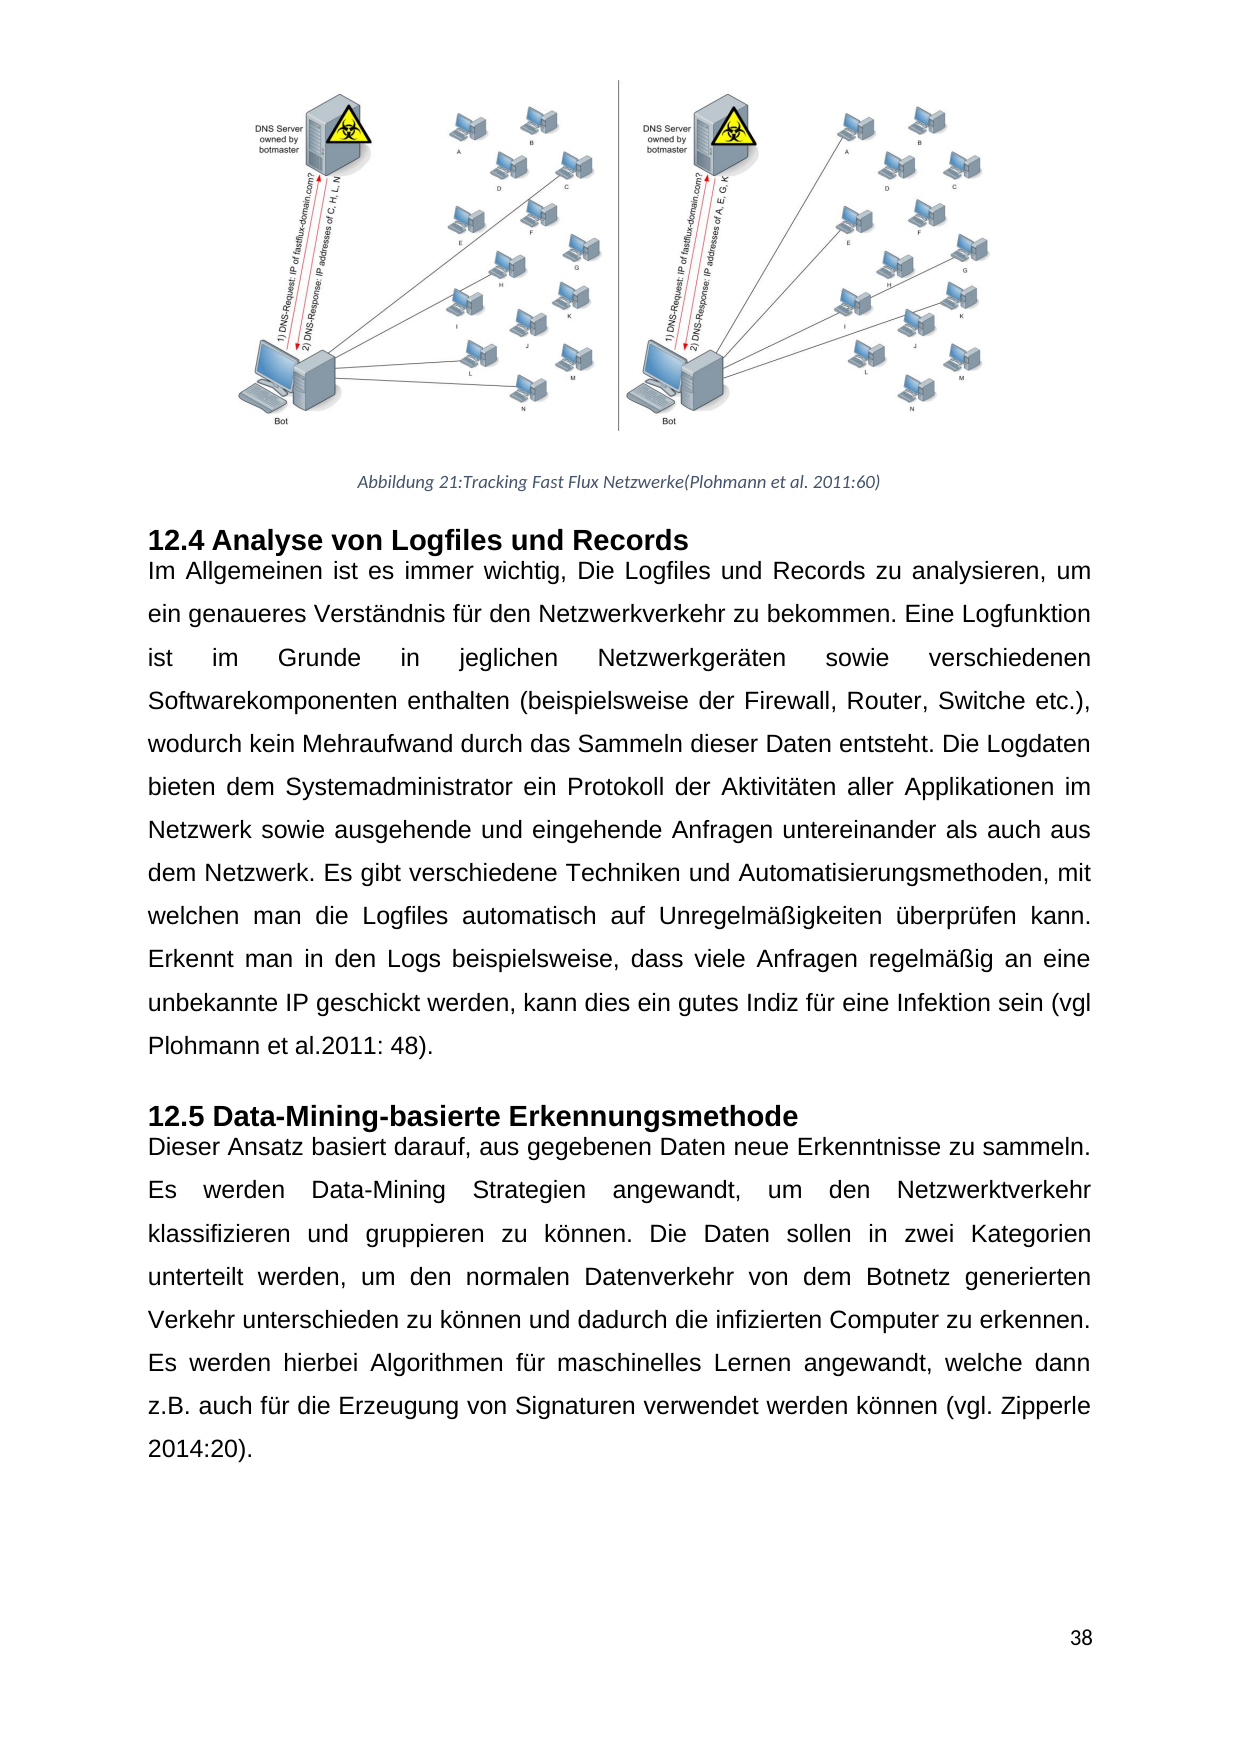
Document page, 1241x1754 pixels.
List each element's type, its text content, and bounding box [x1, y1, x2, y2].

text Dieser Ansatz basiert darauf, aus gegebenen Daten neue Erkenntnisse zu sammeln. Es werden Data-Mining Strategien angewandt, um den Netzwerktverkehr klassifizieren und gruppieren zu können. Die Daten sollen in zwei Kategorien unterteilt werden, um den normalen Datenverkehr von dem Botnetz generierten Verkehr unterschieden zu können und dadurch die infizierten Computer zu erkennen. Es werden hierbei Algorithmen für maschinelles Lernen angewandt, welche dann z.B. auch für die Erzeugung von Signaturen verwendet werden können (vgl. Zipperle 2014:20). [148, 1132, 1093, 1463]
text Abbildung 21:Tracking Fast Flux Netzwerke(Plohmann et al. 2011:60) [148, 471, 1093, 494]
subtitle 12.4 Analyse von Logfiles und Records [148, 523, 1093, 556]
text Im Allgemeinen ist es immer wichtig, Die Logfiles und Records zu analysieren, um ein genaueres Verständnis für den Netzwerkverkehr zu bekommen. Eine Logfunktion ist im Grunde in jeglichen Netzwerkgeräten sowie verschiedenen Softwarekomponenten enthalten (beispielsweise der Firewall, Router, Switche etc.), wodurch kein Mehraufwand durch das Sammeln dieser Daten entsteht. Die Logdaten bieten dem Systemadministrator ein Protokoll der Aktivitäten aller Applikationen im Netzwerk sowie ausgehende und eingehende Anfragen untereinander als auch aus dem Netzwerk. Es gibt verschiedene Techniken und Automatisierungsmethoden, mit welchen man die Logfiles automatisch auf Unregelmäßigkeiten überprüfen kann. Erkennt man in den Logs beispielsweise, dass viele Anfragen regelmäßig an eine unbekannte IP geschickt werden, kann dies ein gutes Indiz für eine Infektion sein (vgl Plohmann et al.2011: 48). [148, 556, 1093, 1059]
subtitle 12.5 Data-Mining-basierte Erkennungsmethode [148, 1099, 1093, 1132]
